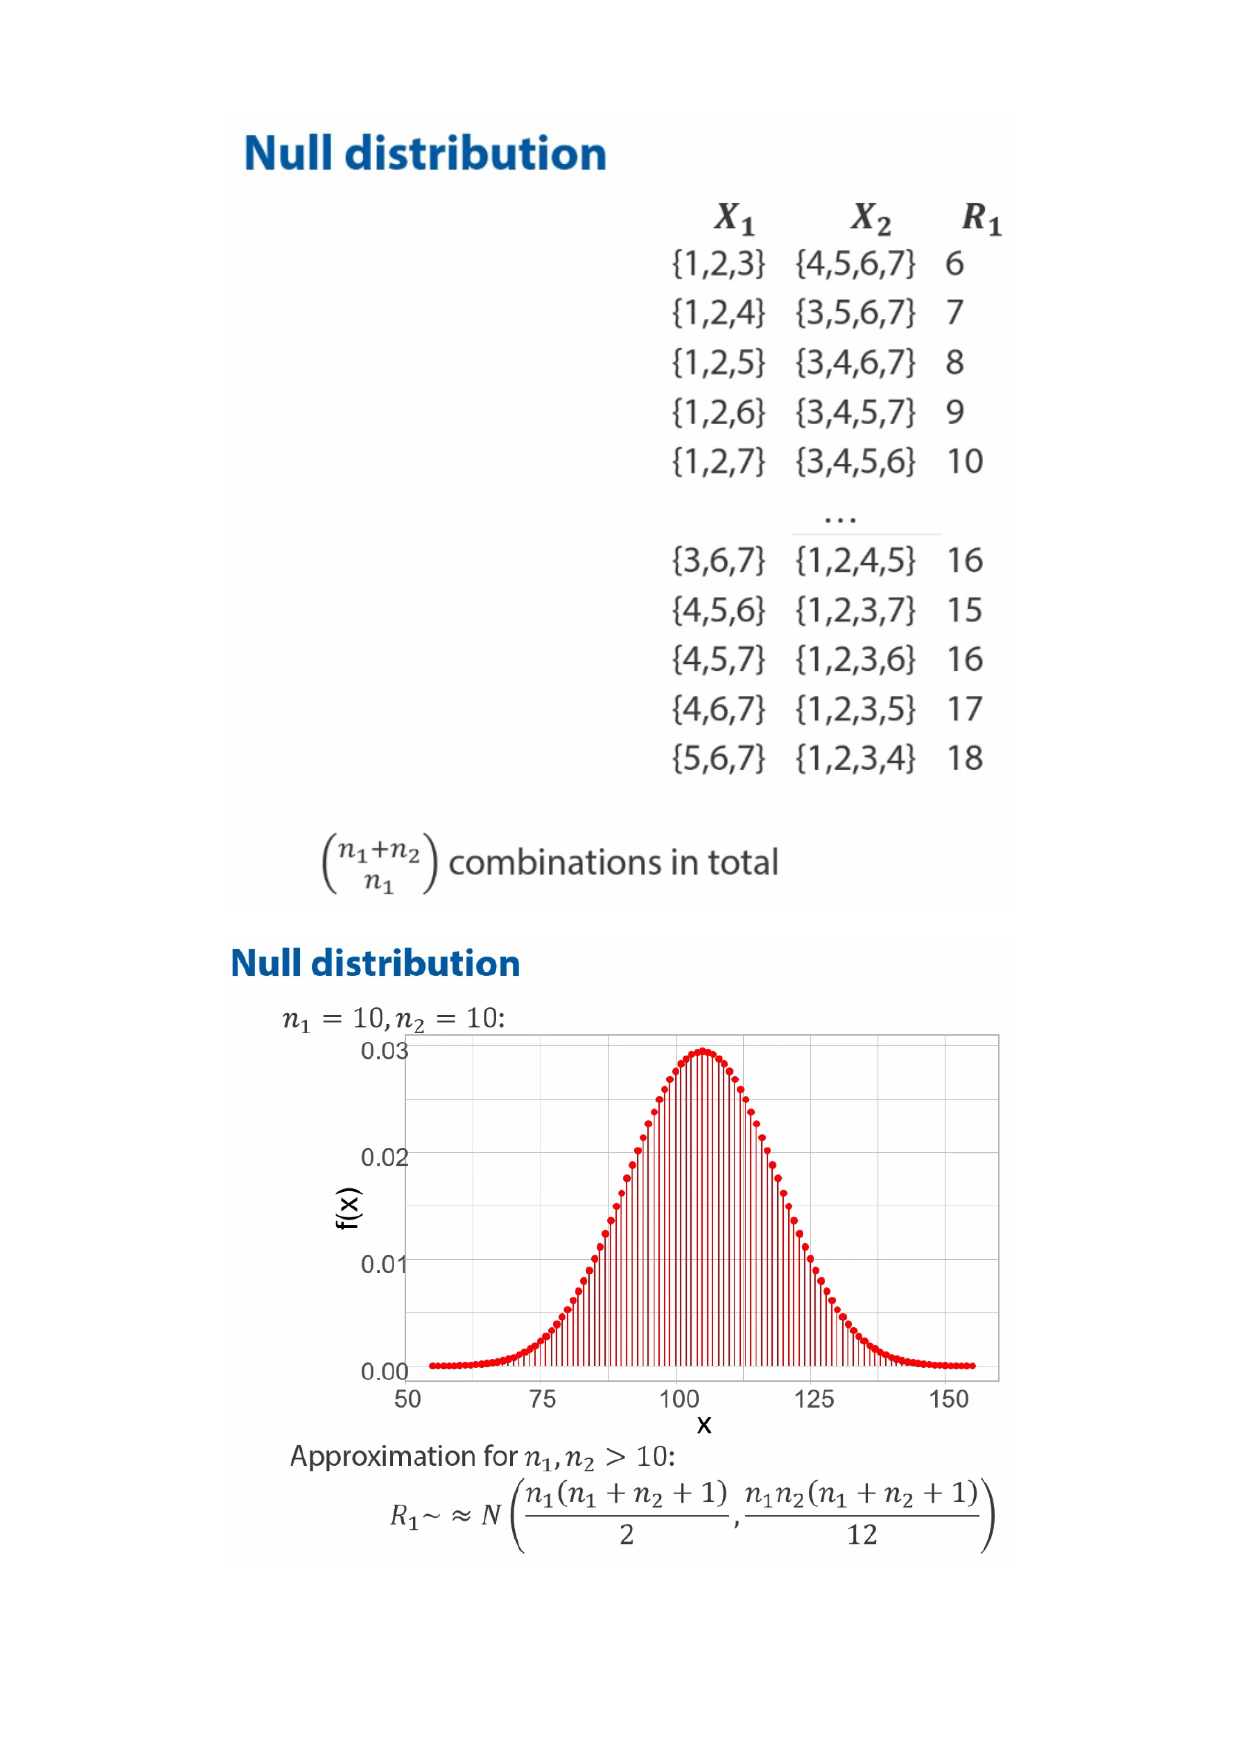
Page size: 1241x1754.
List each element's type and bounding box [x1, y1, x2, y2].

picture [223, 940, 1018, 1563]
picture [225, 118, 1015, 908]
